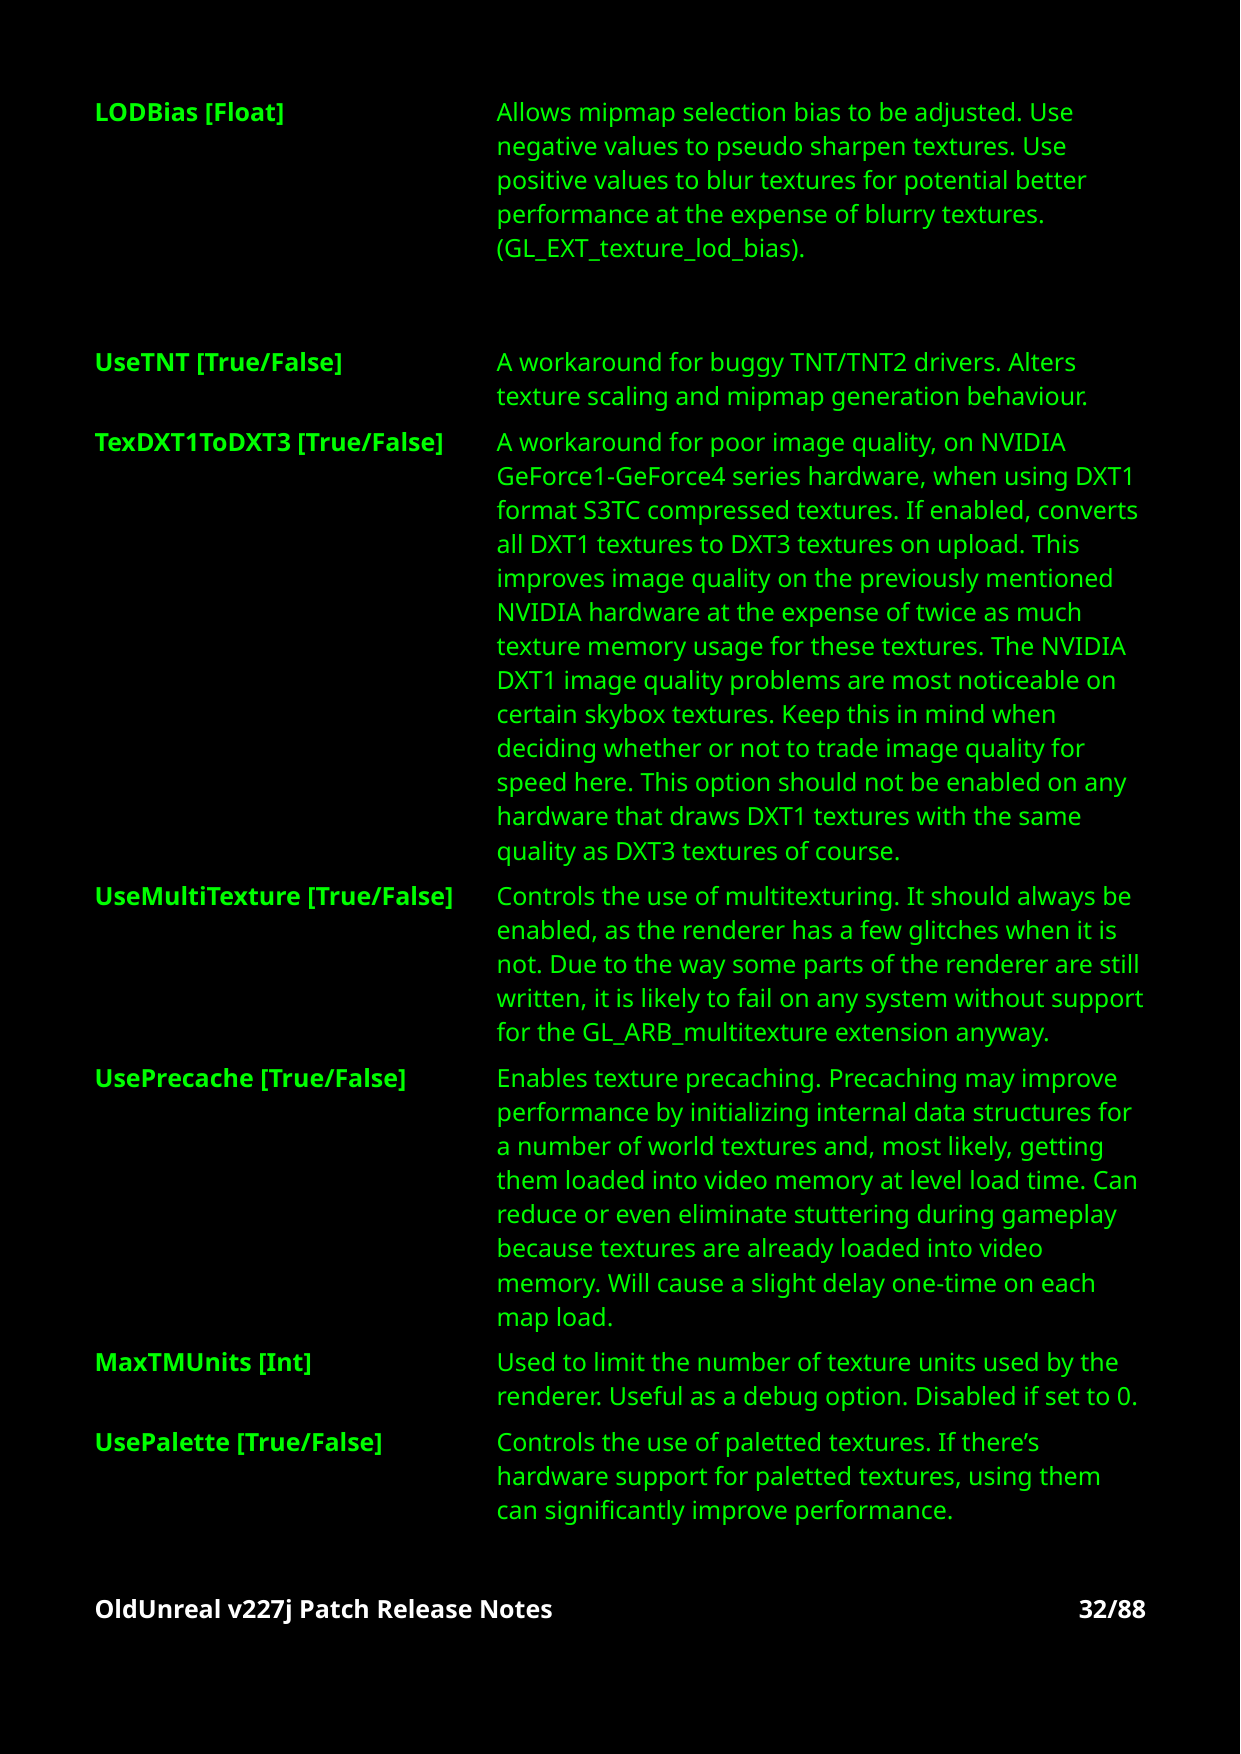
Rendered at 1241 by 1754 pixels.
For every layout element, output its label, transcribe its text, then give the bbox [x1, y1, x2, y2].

table_cell MaxTMUnits [Int] [89, 1340, 491, 1419]
table_cell UsePrecache [True/False] [89, 1056, 491, 1339]
table_cell Enables texture precaching. Precaching may improve performance by initializing internal data structures for a number of world textures and, most likely, getting them loaded into video memory at level load time. Can reduce or even eliminate stuttering during gameplay because textures are already loaded into video memory. Will cause a slight delay one-time on each map load. [492, 1056, 1152, 1339]
table_cell UsePalette [True/False] [89, 1420, 491, 1533]
table_cell A workaround for buggy TNT/TNT2 drivers. Alters texture scaling and mipmap generation behaviour. [492, 340, 1152, 418]
table_cell LODBias [Float] [89, 90, 491, 339]
table_cell Controls the use of paletted textures. If there’s hardware support for paletted textures, using them can significantly improve performance. [492, 1420, 1152, 1533]
table_cell UseTNT [True/False] [89, 340, 491, 418]
table_cell TexDXT1ToDXT3 [True/False] [89, 420, 491, 873]
table_cell Allows mipmap selection bias to be adjusted. Use negative values to pseudo sharpen textures. Use positive values to blur textures for potential better performance at the expense of blurry textures. (GL_EXT_texture_lod_bias). [492, 90, 1152, 339]
table_cell A workaround for poor image quality, on NVIDIA GeForce1-GeForce4 series hardware, when using DXT1 format S3TC compressed textures. If enabled, converts all DXT1 textures to DXT3 textures on upload. This improves image quality on the previously mentioned NVIDIA hardware at the expense of twice as much texture memory usage for these textures. The NVIDIA DXT1 image quality problems are most noticeable on certain skybox textures. Keep this in mind when deciding whether or not to trade image quality for speed here. This option should not be enabled on any hardware that draws DXT1 textures with the same quality as DXT3 textures of course. [492, 420, 1152, 873]
table_cell Controls the use of multitexturing. It should always be enabled, as the renderer has a few glitches when it is not. Due to the way some parts of the renderer are still written, it is likely to fail on any system without support for the GL_ARB_multitexture extension anyway. [492, 874, 1152, 1055]
table_cell Used to limit the number of texture units used by the renderer. Useful as a debug option. Disabled if set to 0. [492, 1340, 1152, 1419]
table_cell UseMultiTexture [True/False] [89, 874, 491, 1055]
